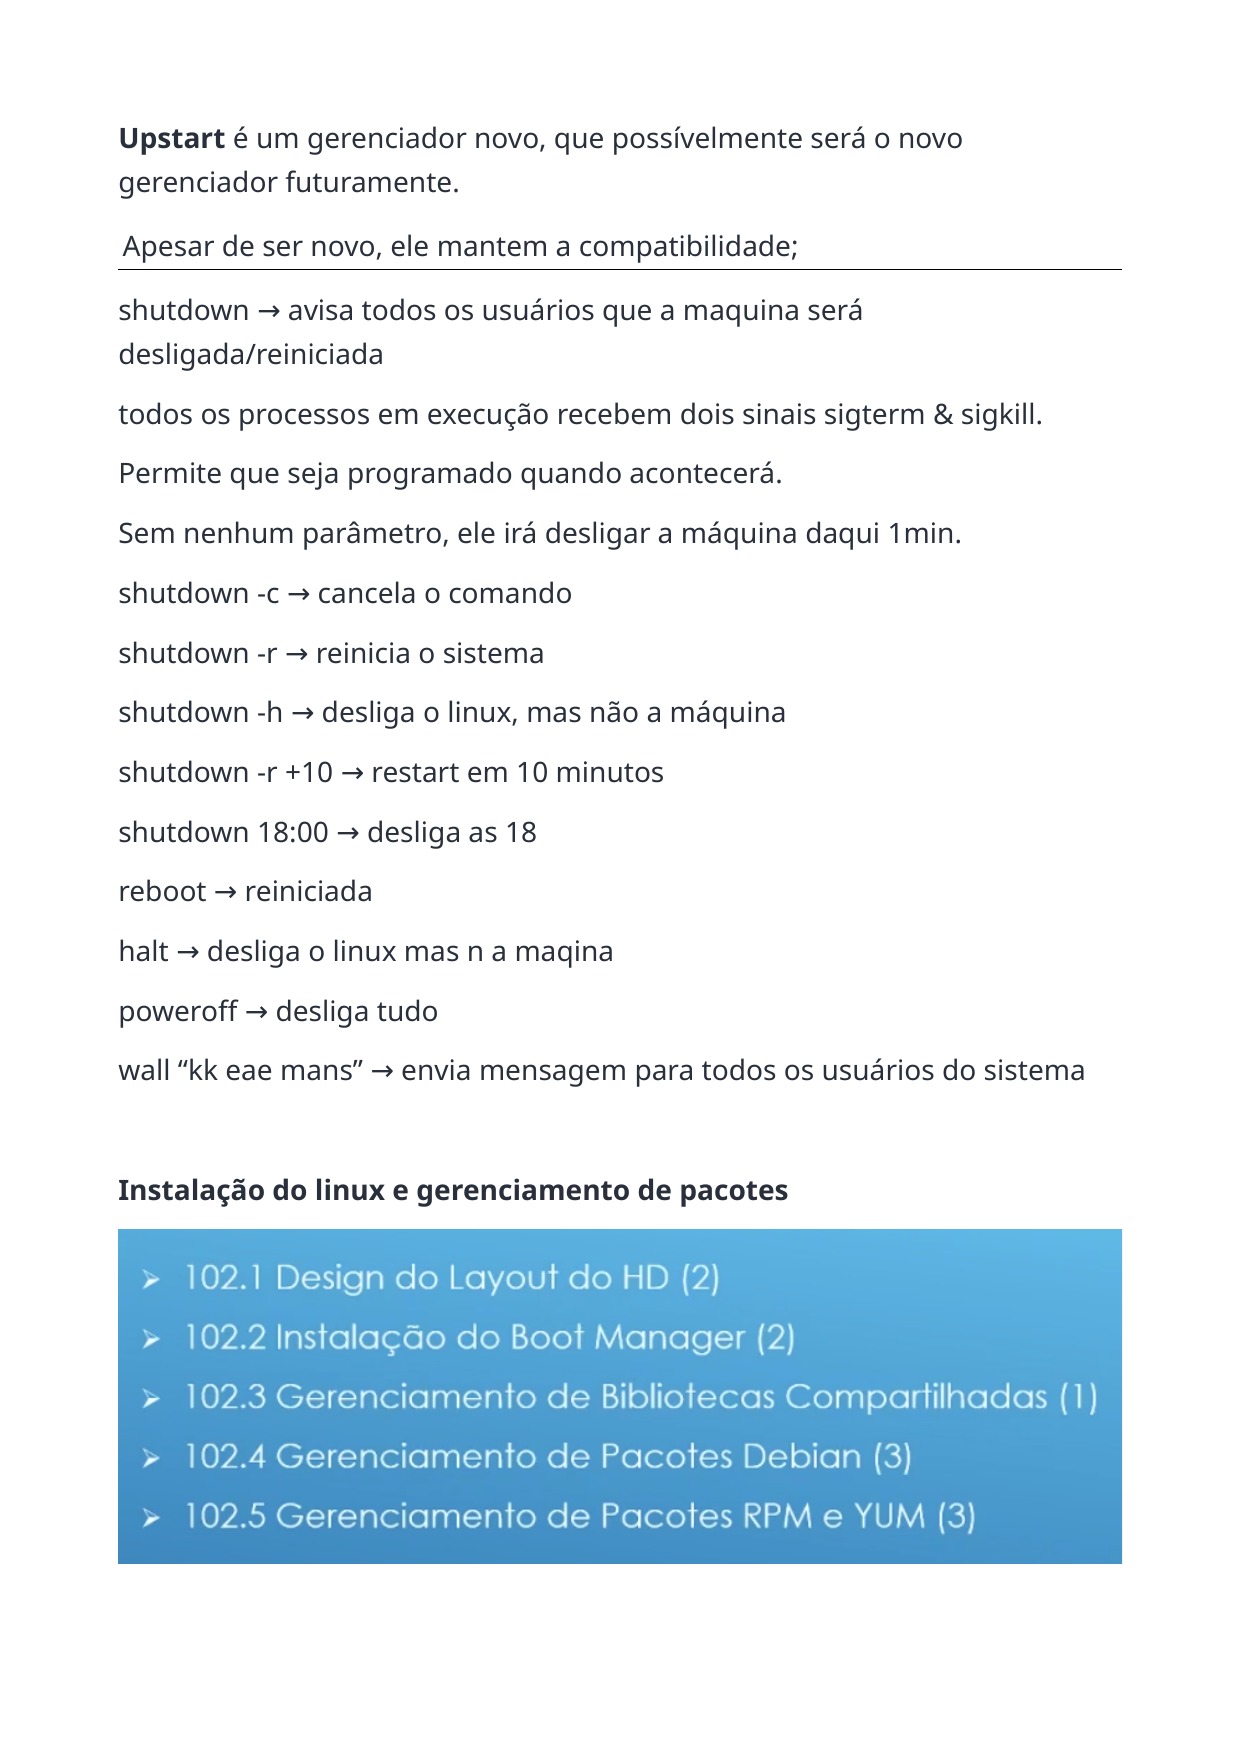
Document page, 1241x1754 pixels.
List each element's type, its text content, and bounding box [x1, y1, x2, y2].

text reboot → reiniciada [118, 872, 1122, 910]
text wall “kk eae mans” → envia mensagem para todos os usuários do sistema [118, 1051, 1122, 1089]
text shutdown 18:00 → desliga as 18 [118, 812, 1122, 850]
text halt → desliga o linux mas n a maqina [118, 931, 1122, 970]
text todos os processos em execução recebem dois sinais sigterm & sigkill. [118, 394, 1122, 432]
text Instalação do linux e gerenciamento de pacotes [118, 1170, 1122, 1208]
text Upstart é um gerenciador novo, que possívelmente será o novo gerenciador futuramente. [118, 118, 1122, 201]
text Apesar de ser novo, ele mantem a compatibilidade; [118, 222, 1122, 269]
text shutdown → avisa todos os usuários que a maquina será desligada/reiniciada [118, 290, 1122, 373]
text Permite que seja programado quando acontecerá. [118, 454, 1122, 492]
text shutdown -r +10 → restart em 10 minutos [118, 752, 1122, 791]
text shutdown -r → reinicia o sistema [118, 633, 1122, 671]
text shutdown -h → desliga o linux, mas não a máquina [118, 693, 1122, 731]
text poweroff → desliga tudo [118, 991, 1122, 1029]
text Sem nenhum parâmetro, ele irá desligar a máquina daqui 1min. [118, 513, 1122, 552]
picture [118, 1229, 1123, 1564]
text shutdown -c → cancela o comando [118, 573, 1122, 612]
